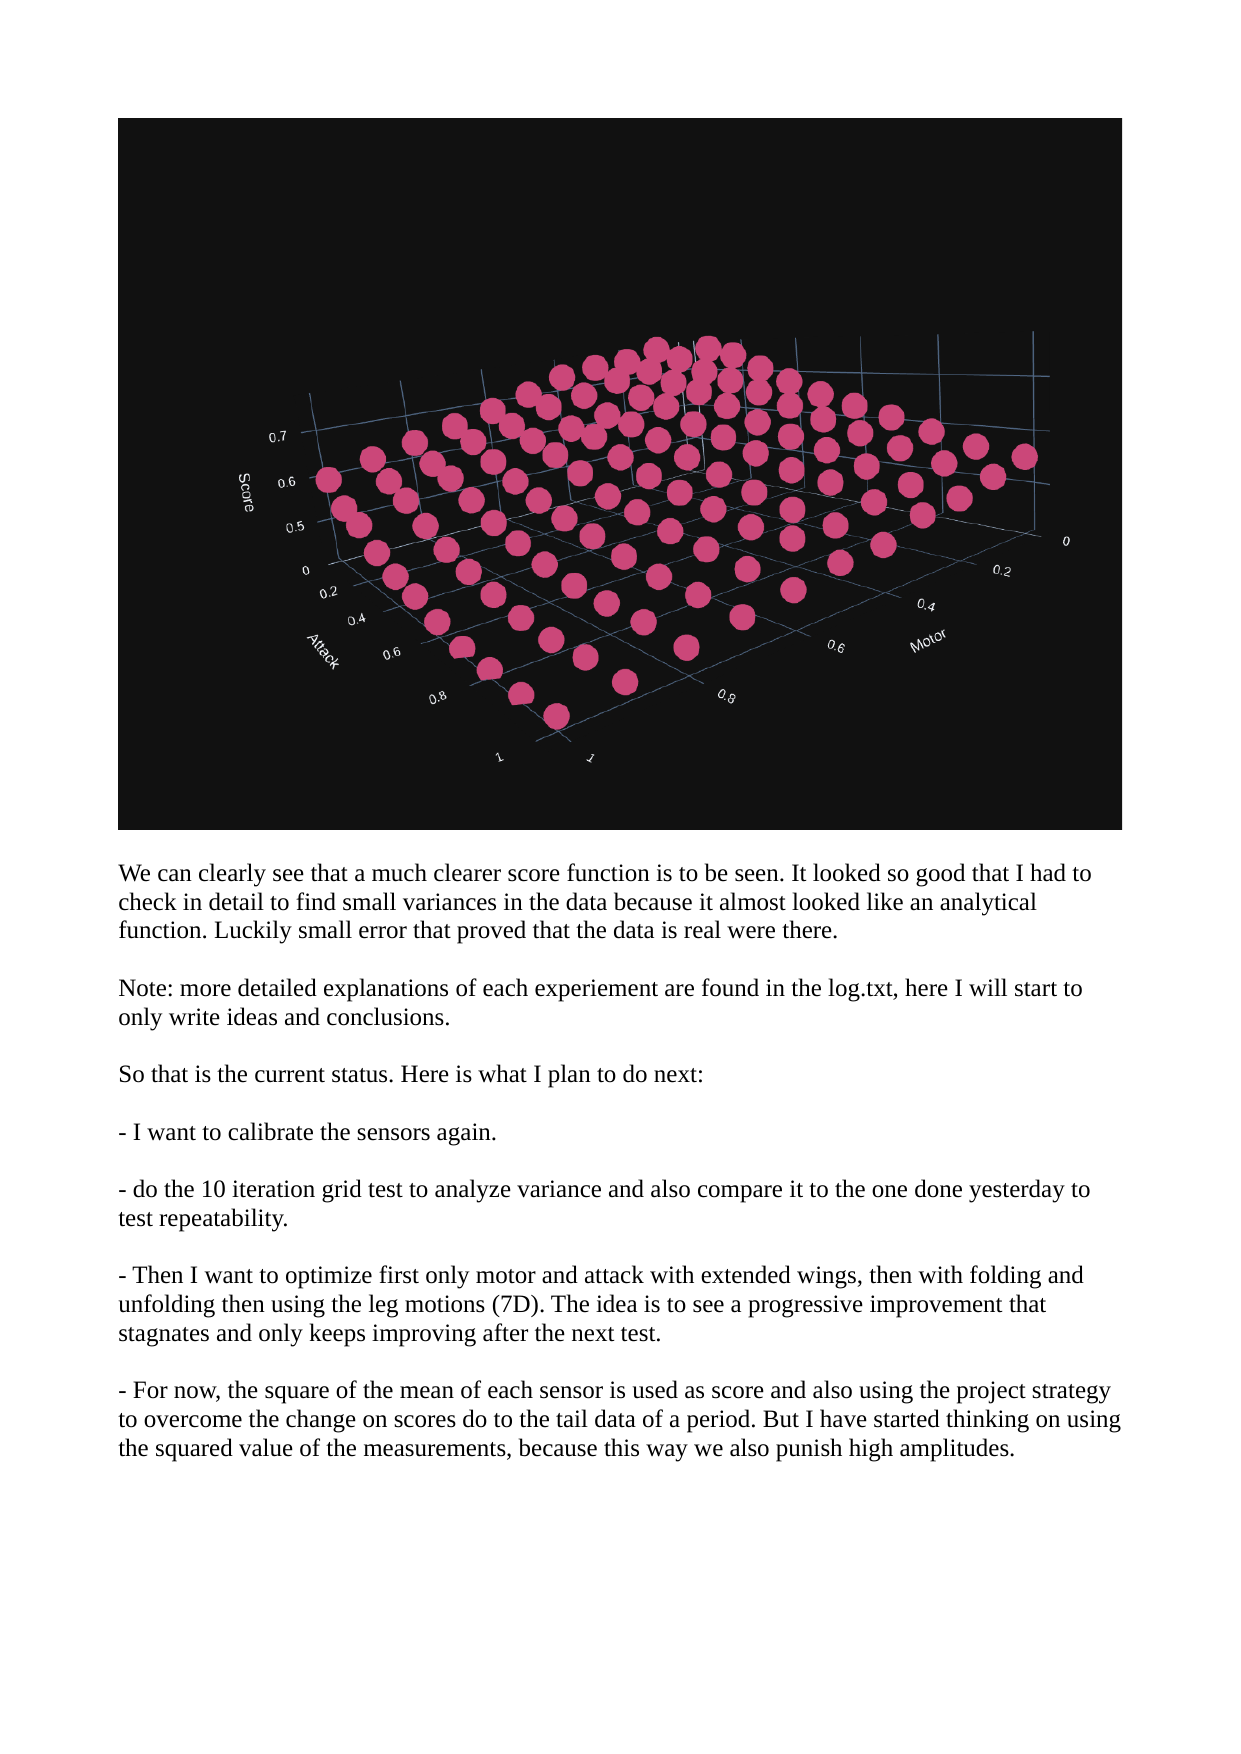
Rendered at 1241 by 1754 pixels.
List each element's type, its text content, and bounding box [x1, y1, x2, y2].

picture [118, 118, 1123, 830]
text - For now, the square of the mean of each sensor is used as score and also using the project strategy to overcome the change on scores do to the tail data of a period. But I have started thinking on using the squared value of the measurements, because this way we also punish high amplitudes. [118, 1376, 1122, 1462]
text Note: more detailed explanations of each experiement are found in the log.txt, here I will start to only write ideas and conclusions. [118, 973, 1122, 1031]
text - I want to calibrate the sensors again. [118, 1117, 1122, 1146]
text We can clearly see that a much clearer score function is to be seen. It looked so good that I had to check in detail to find small variances in the data because it almost looked like an analytical function. Luckily small error that proved that the data is real were there. [118, 858, 1122, 944]
text - Then I want to optimize first only motor and attack with extended wings, then with folding and unfolding then using the leg motions (7D). The idea is to see a progressive improvement that stagnates and only keeps improving after the next test. [118, 1261, 1122, 1347]
text So that is the current status. Here is what I plan to do next: [118, 1059, 1122, 1088]
text - do the 10 iteration grid test to analyze variance and also compare it to the one done yesterday to test repeatability. [118, 1174, 1122, 1232]
